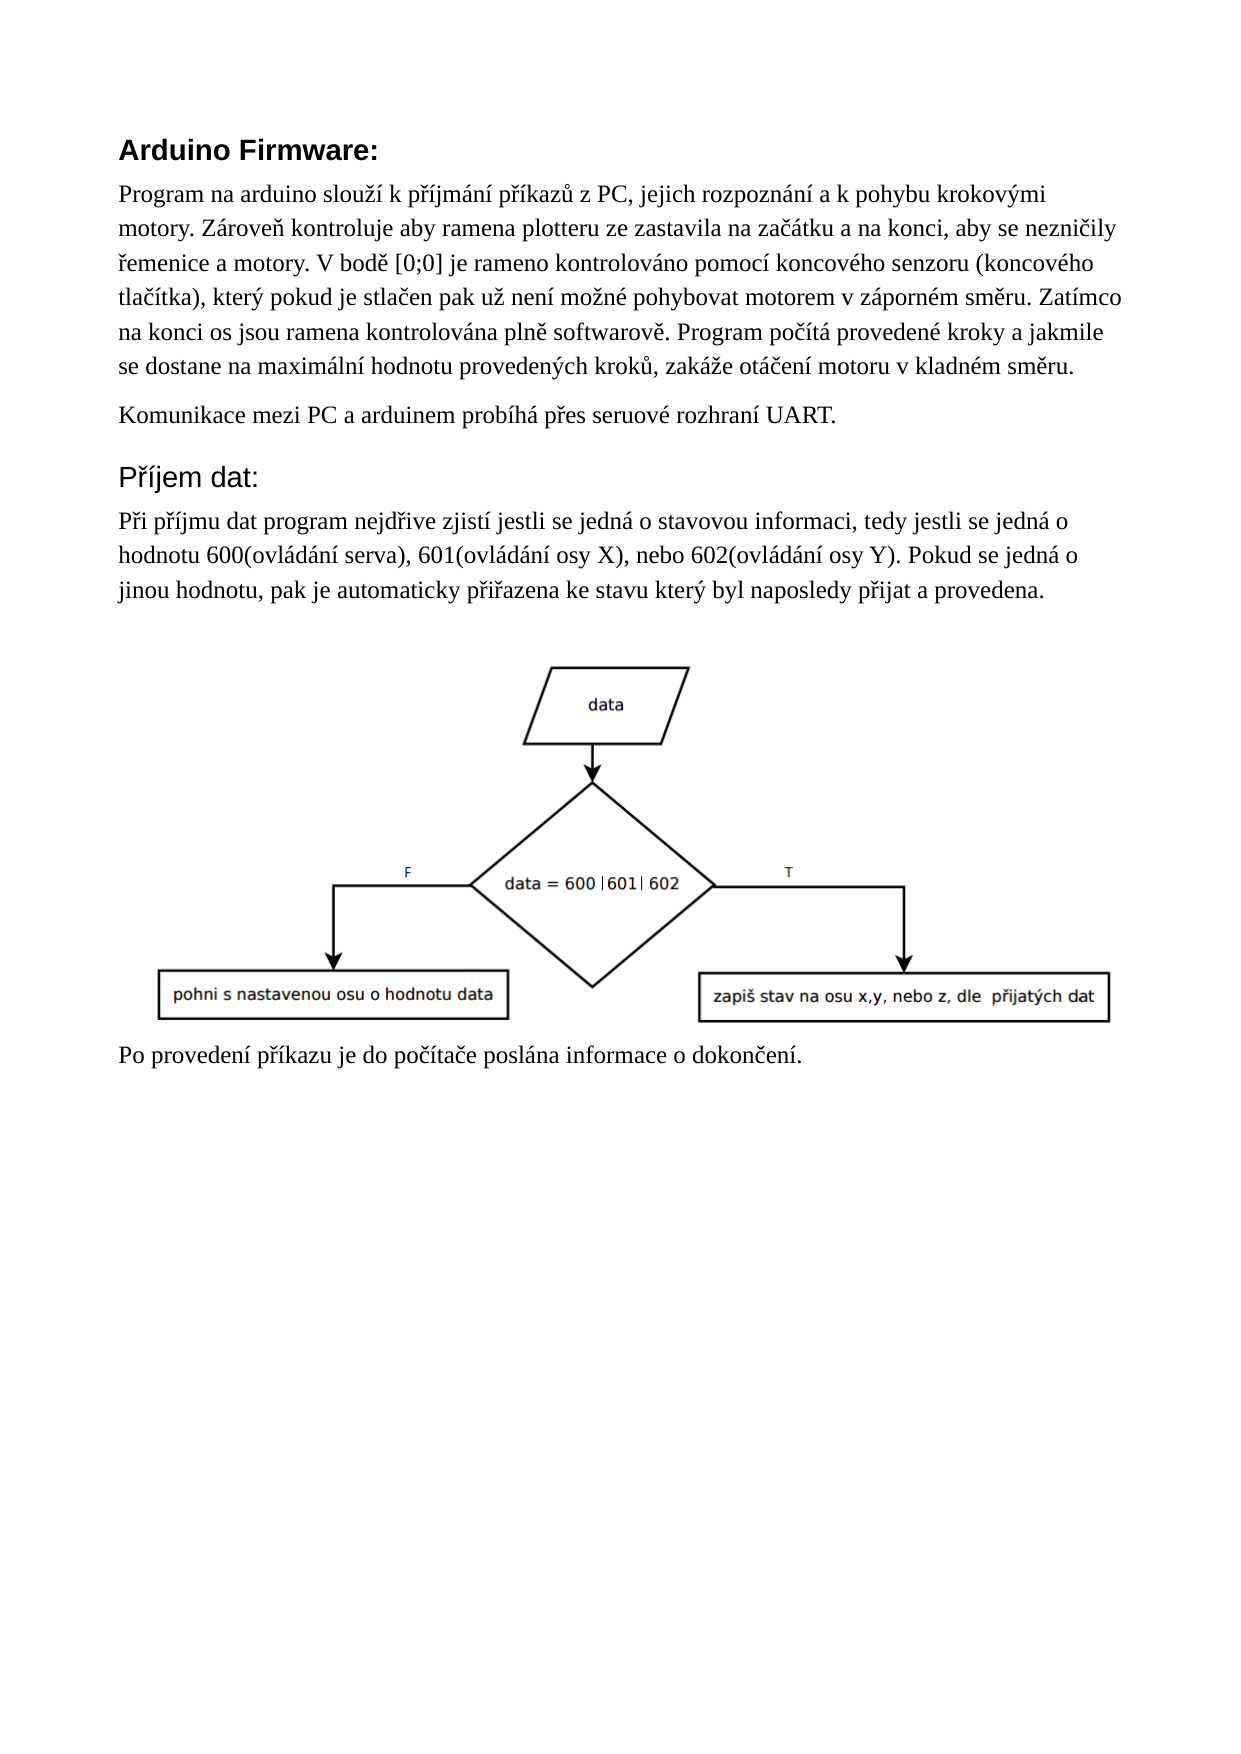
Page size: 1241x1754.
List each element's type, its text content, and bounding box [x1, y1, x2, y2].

picture [118, 628, 1123, 1035]
text Komunikace mezi PC a arduinem probíhá přes seruové rozhraní UART. [118, 400, 1122, 429]
subtitle Příjem dat: [118, 460, 1122, 493]
text [118, 624, 1122, 628]
subtitle Arduino Firmware: [118, 133, 1122, 166]
text Program na arduino slouží k příjmání příkazů z PC, jejich rozpoznání a k pohybu krokovými motory. Zároveň kontroluje aby ramena plotteru ze zastavila na začátku a na konci, aby se nezničily řemenice a motory. V bodě [0;0] je rameno kontrolováno pomocí koncového senzoru (koncového tlačítka), který pokud je stlačen pak už není možné pohybovat motorem v záporném směru. Zatímco na konci os jsou ramena kontrolována plně softwarově. Program počítá provedené kroky a jakmile se dostane na maximální hodnotu provedených kroků, zakáže otáčení motoru v kladném směru. [118, 179, 1122, 380]
text Po provedení příkazu je do počítače poslána informace o dokončení. [118, 1035, 1122, 1069]
text Při příjmu dat program nejdřive zjistí jestli se jedná o stavovou informaci, tedy jestli se jedná o hodnotu 600(ovládání serva), 601(ovládání osy X), nebo 602(ovládání osy Y). Pokud se jedná o jinou hodnotu, pak je automaticky přiřazena ke stavu který byl naposledy přijat a provedena. [118, 506, 1122, 604]
